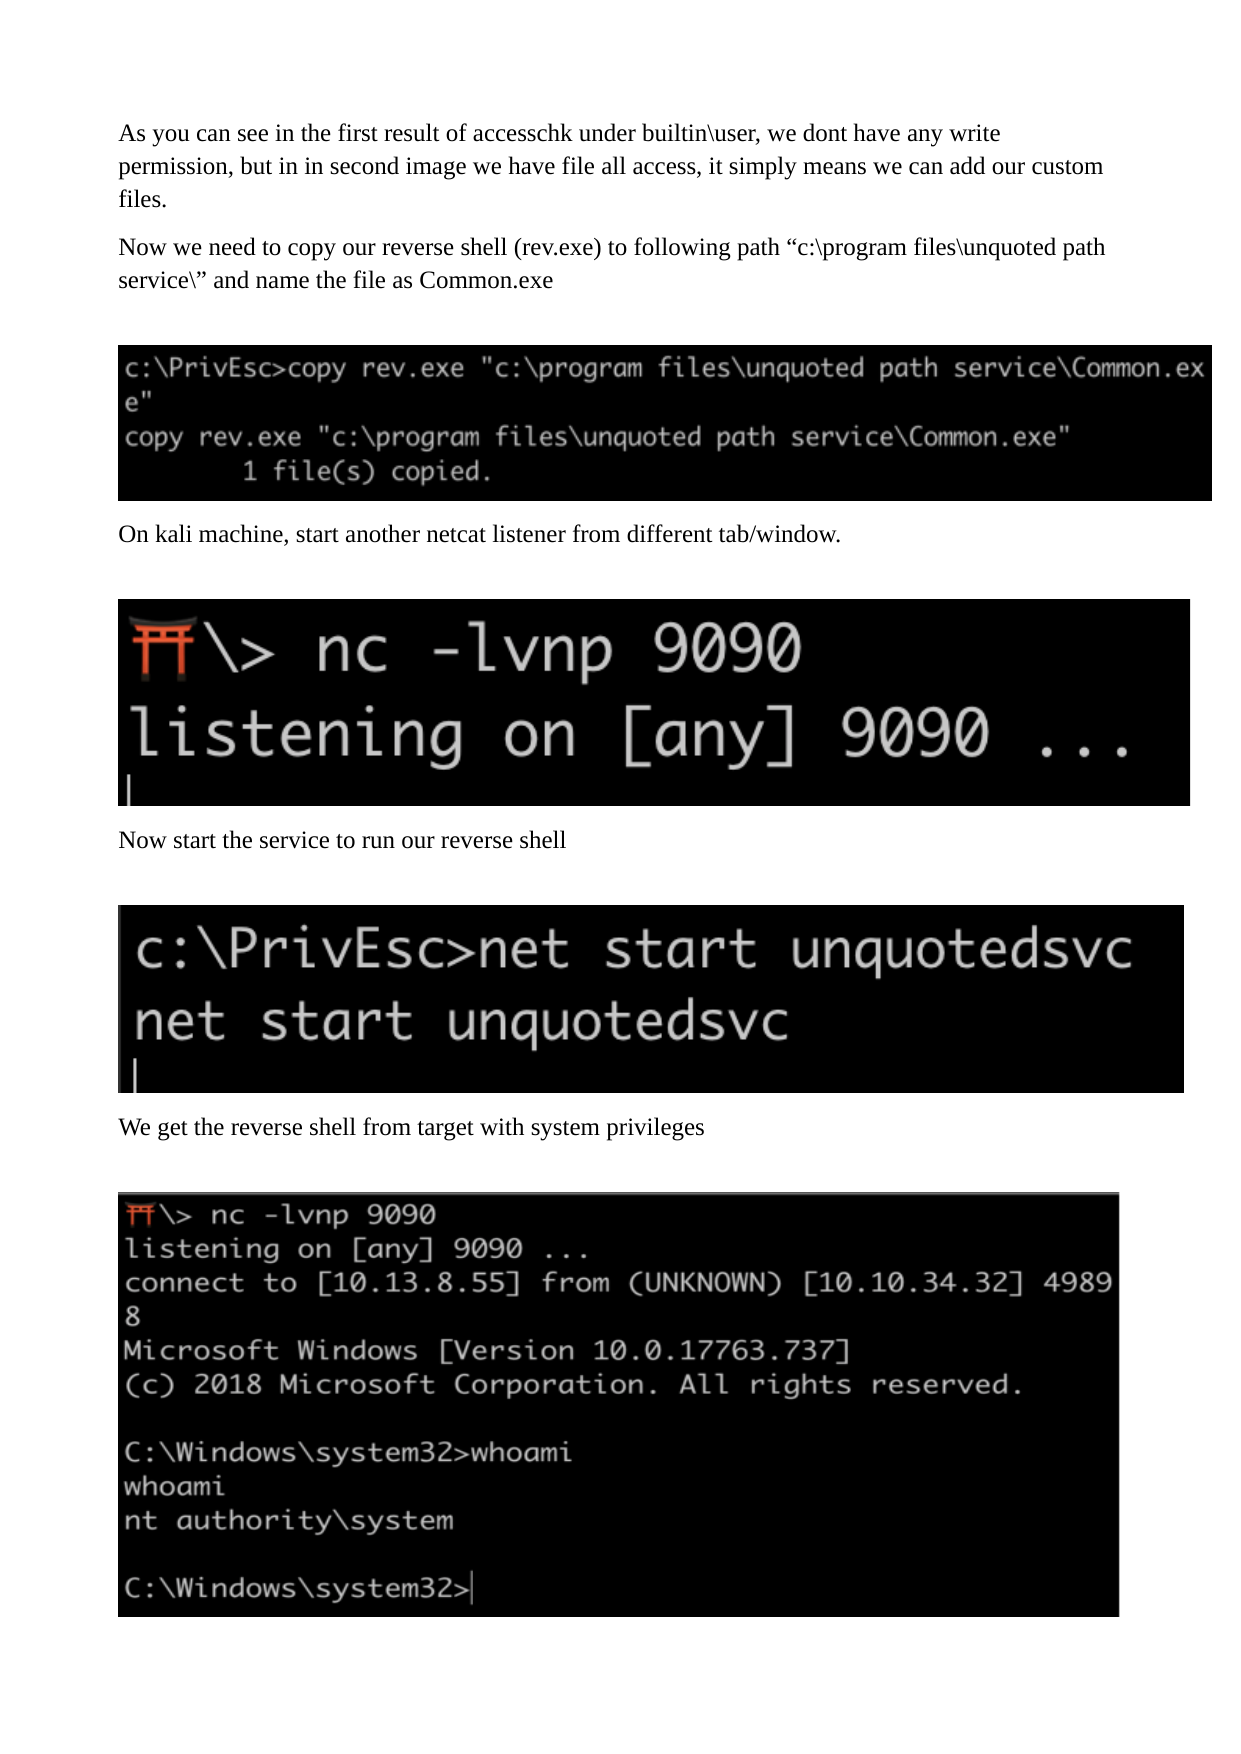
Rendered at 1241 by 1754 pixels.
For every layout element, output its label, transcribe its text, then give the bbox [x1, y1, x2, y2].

text Now we need to copy our reverse shell (rev.exe) to following path “c:\program files\unquoted path service\” and name the file as Common.exe [118, 232, 1122, 293]
picture [118, 1192, 1120, 1617]
text On kali machine, start another netcat listener from different tab/window. [118, 519, 1122, 548]
picture [118, 345, 1212, 501]
picture [118, 905, 1184, 1093]
text Now start the service to run our reverse shell [118, 825, 1122, 853]
picture [118, 599, 1191, 806]
text As you can see in the first result of accesschk under builtin\user, we dont have any write permission, but in in second image we have file all access, it simply means we can add our custom files. [118, 118, 1122, 213]
text We get the reverse shell from target with system privileges [118, 1112, 1122, 1140]
